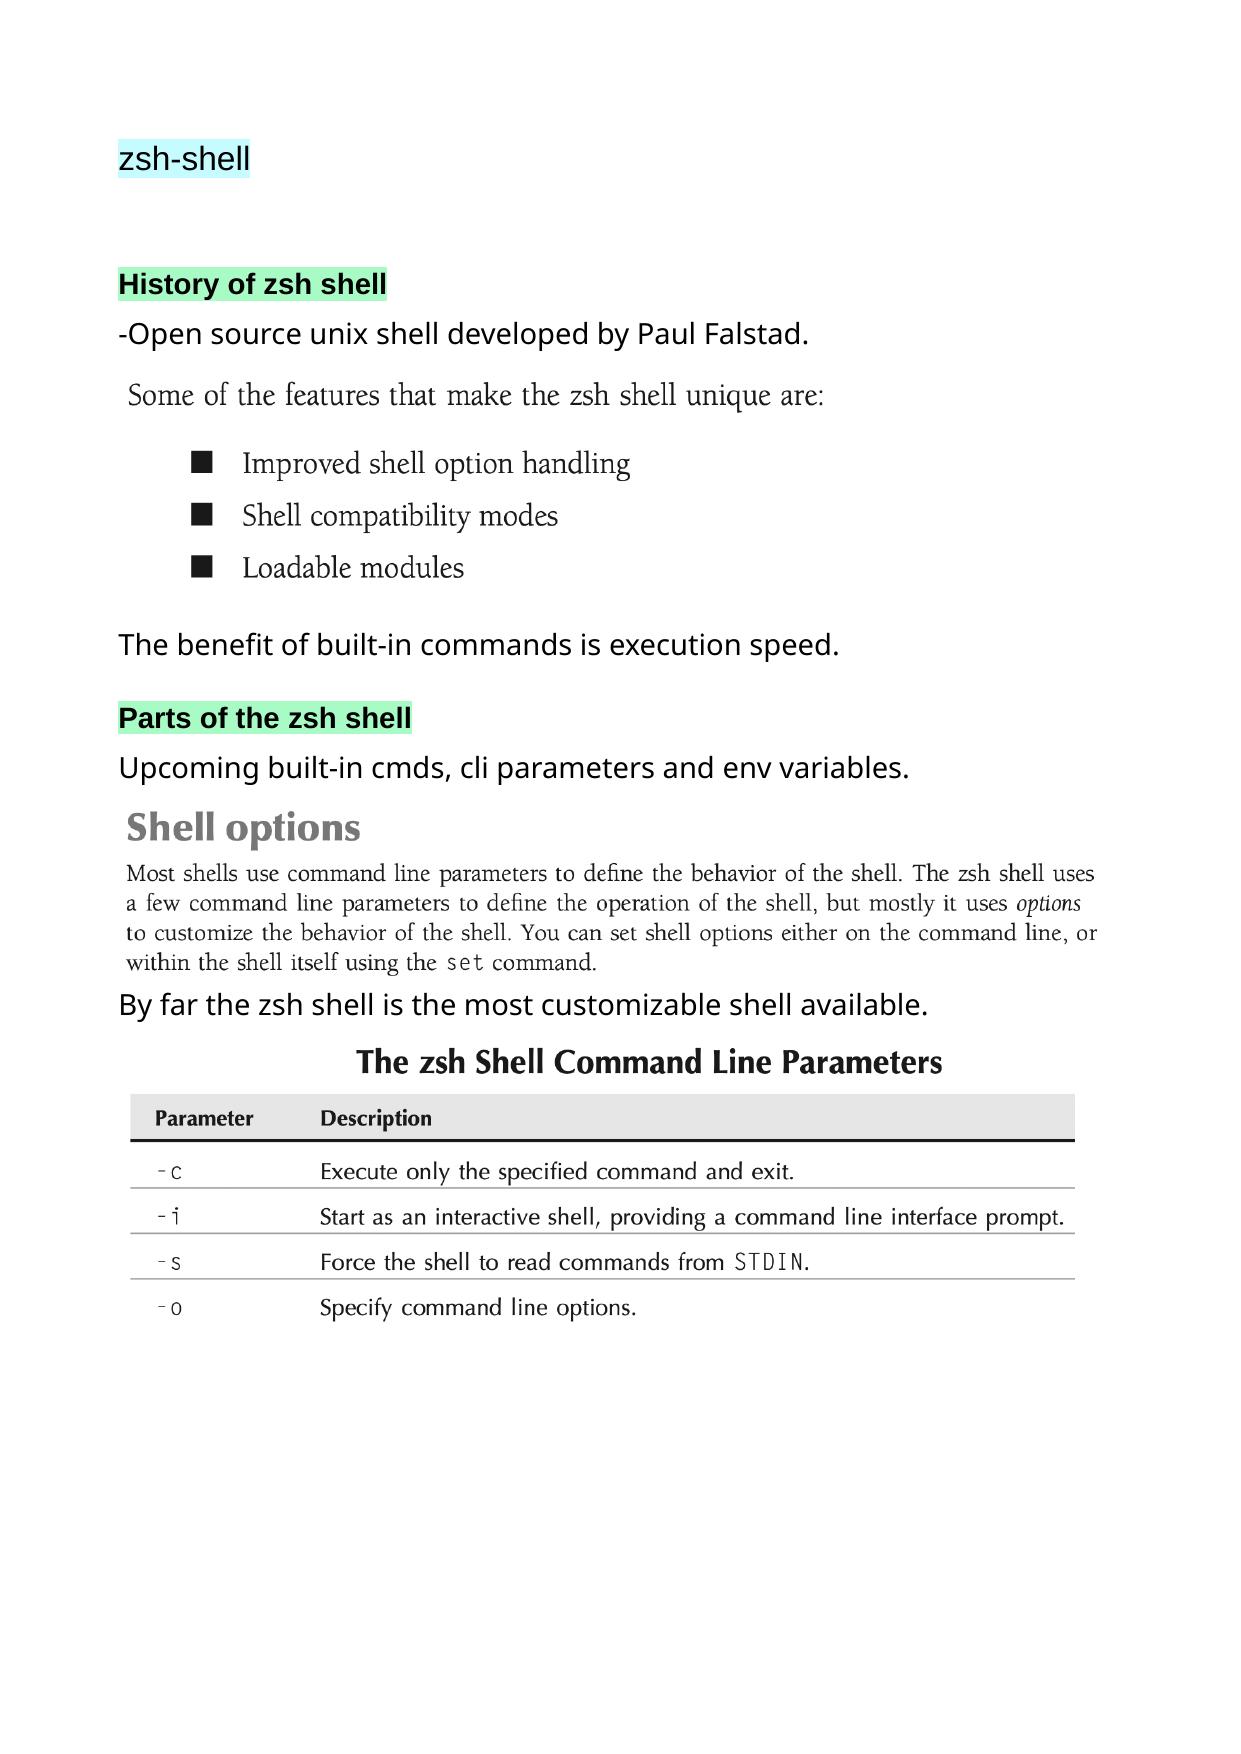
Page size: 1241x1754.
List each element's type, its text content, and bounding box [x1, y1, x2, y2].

subtitle Parts of the zsh shell [412, 701, 1122, 734]
text By far the zsh shell is the most customizable shell available. [118, 976, 1122, 1023]
subtitle History of zsh shell [387, 267, 1122, 301]
picture [118, 809, 1123, 976]
subtitle zsh-shell [250, 139, 1122, 178]
picture [118, 375, 844, 589]
picture [121, 1034, 1075, 1324]
text -Open source unix shell developed by Paul Falstad. [118, 313, 1122, 353]
text Upcoming built-in cmds, cli parameters and env variables. [118, 747, 1122, 787]
text The benefit of built-in commands is execution speed. [118, 624, 1122, 664]
